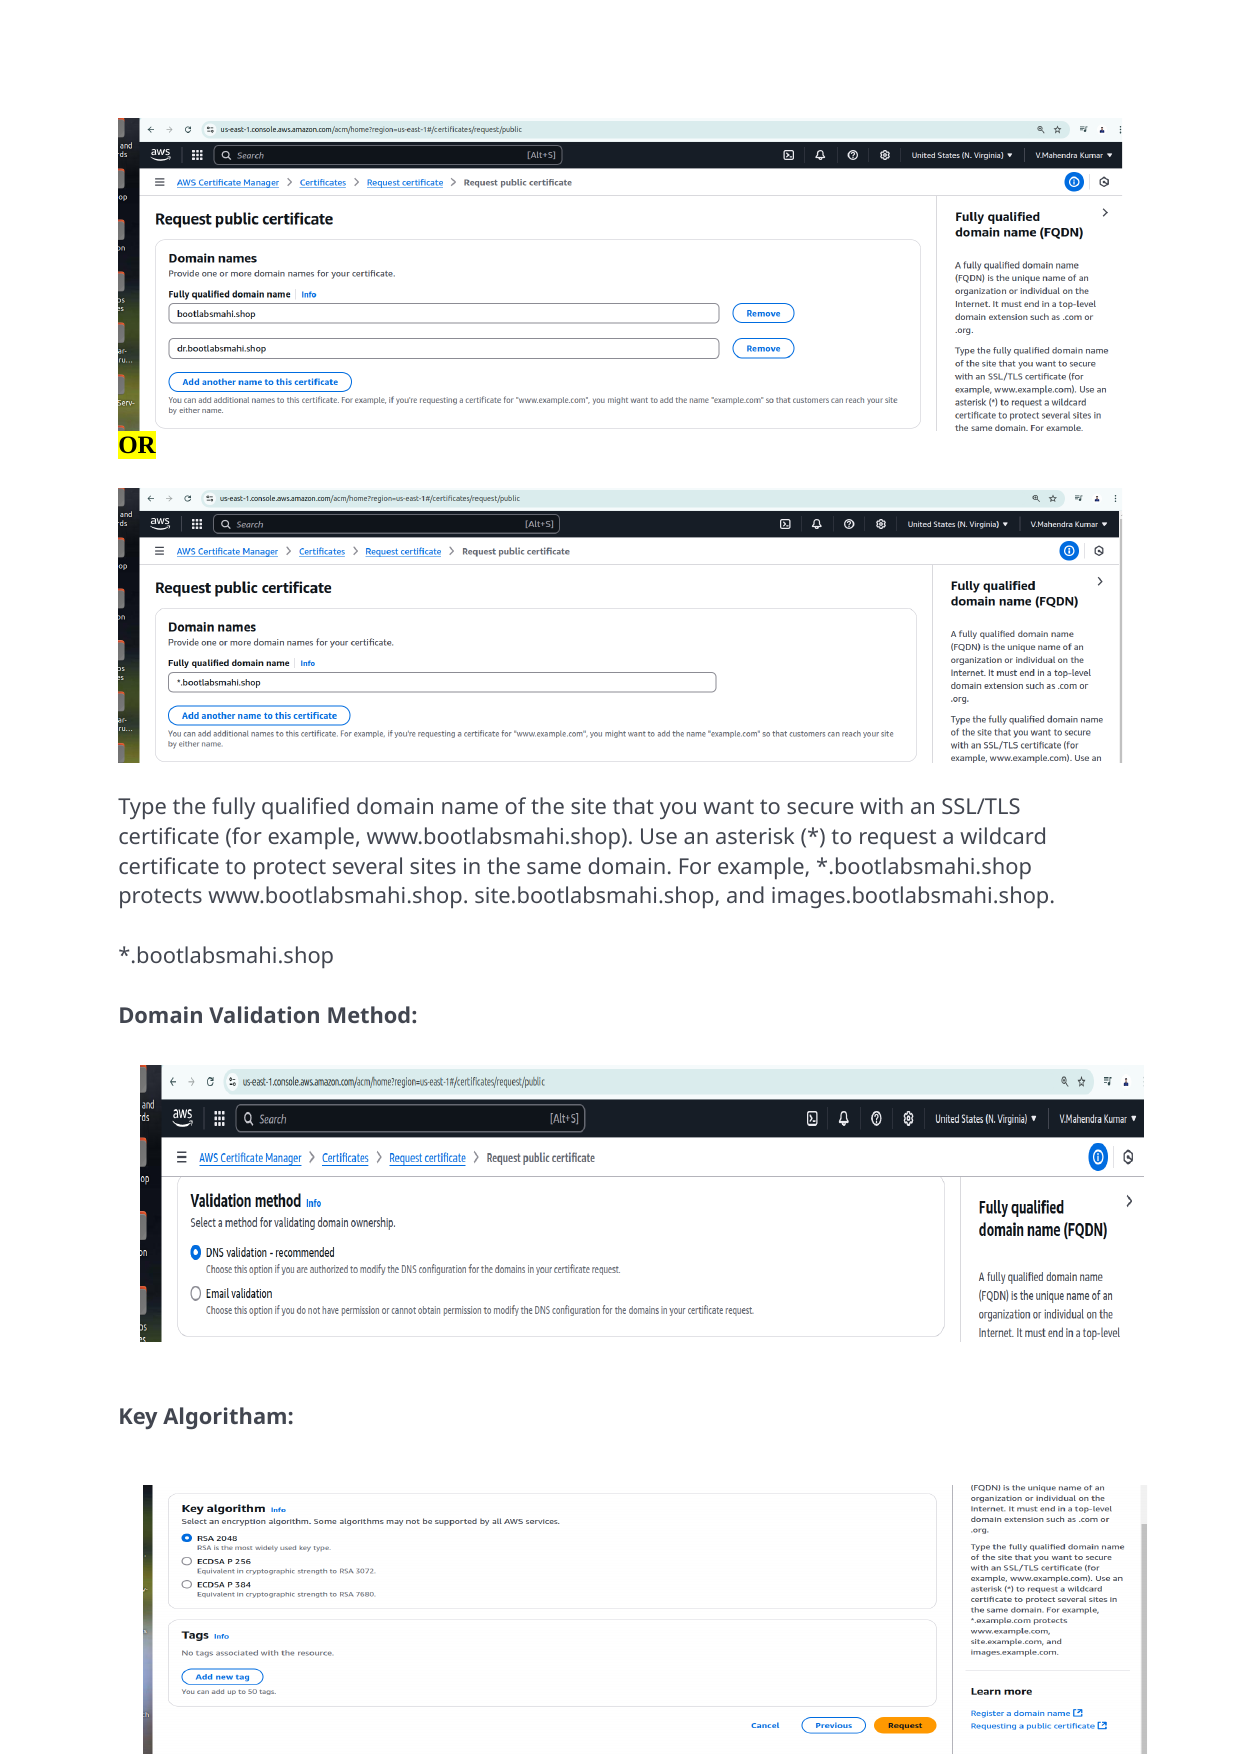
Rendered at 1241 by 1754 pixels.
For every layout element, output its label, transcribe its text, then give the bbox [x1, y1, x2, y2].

picture [118, 118, 1123, 431]
picture [140, 1065, 1144, 1342]
text *.bootlabsmahi.shop [118, 940, 1122, 970]
text Domain Validation Method: [118, 999, 1122, 1029]
text Type the fully qualified domain name of the site that you want to secure with an SSL/TLS certificate (for example, www.bootlabsmahi.shop). Use an asterisk (*) to request a wildcard certificate to protect several sites in the same domain. For example, *.bootlabsmahi.shop protects www.bootlabsmahi.shop. site.bootlabsmahi.shop, and images.bootlabsmahi.shop. [118, 791, 1122, 910]
picture [143, 1485, 1148, 1754]
text OR [118, 431, 1122, 459]
picture [118, 488, 1123, 763]
text Key Algoritham: [118, 1401, 1122, 1431]
